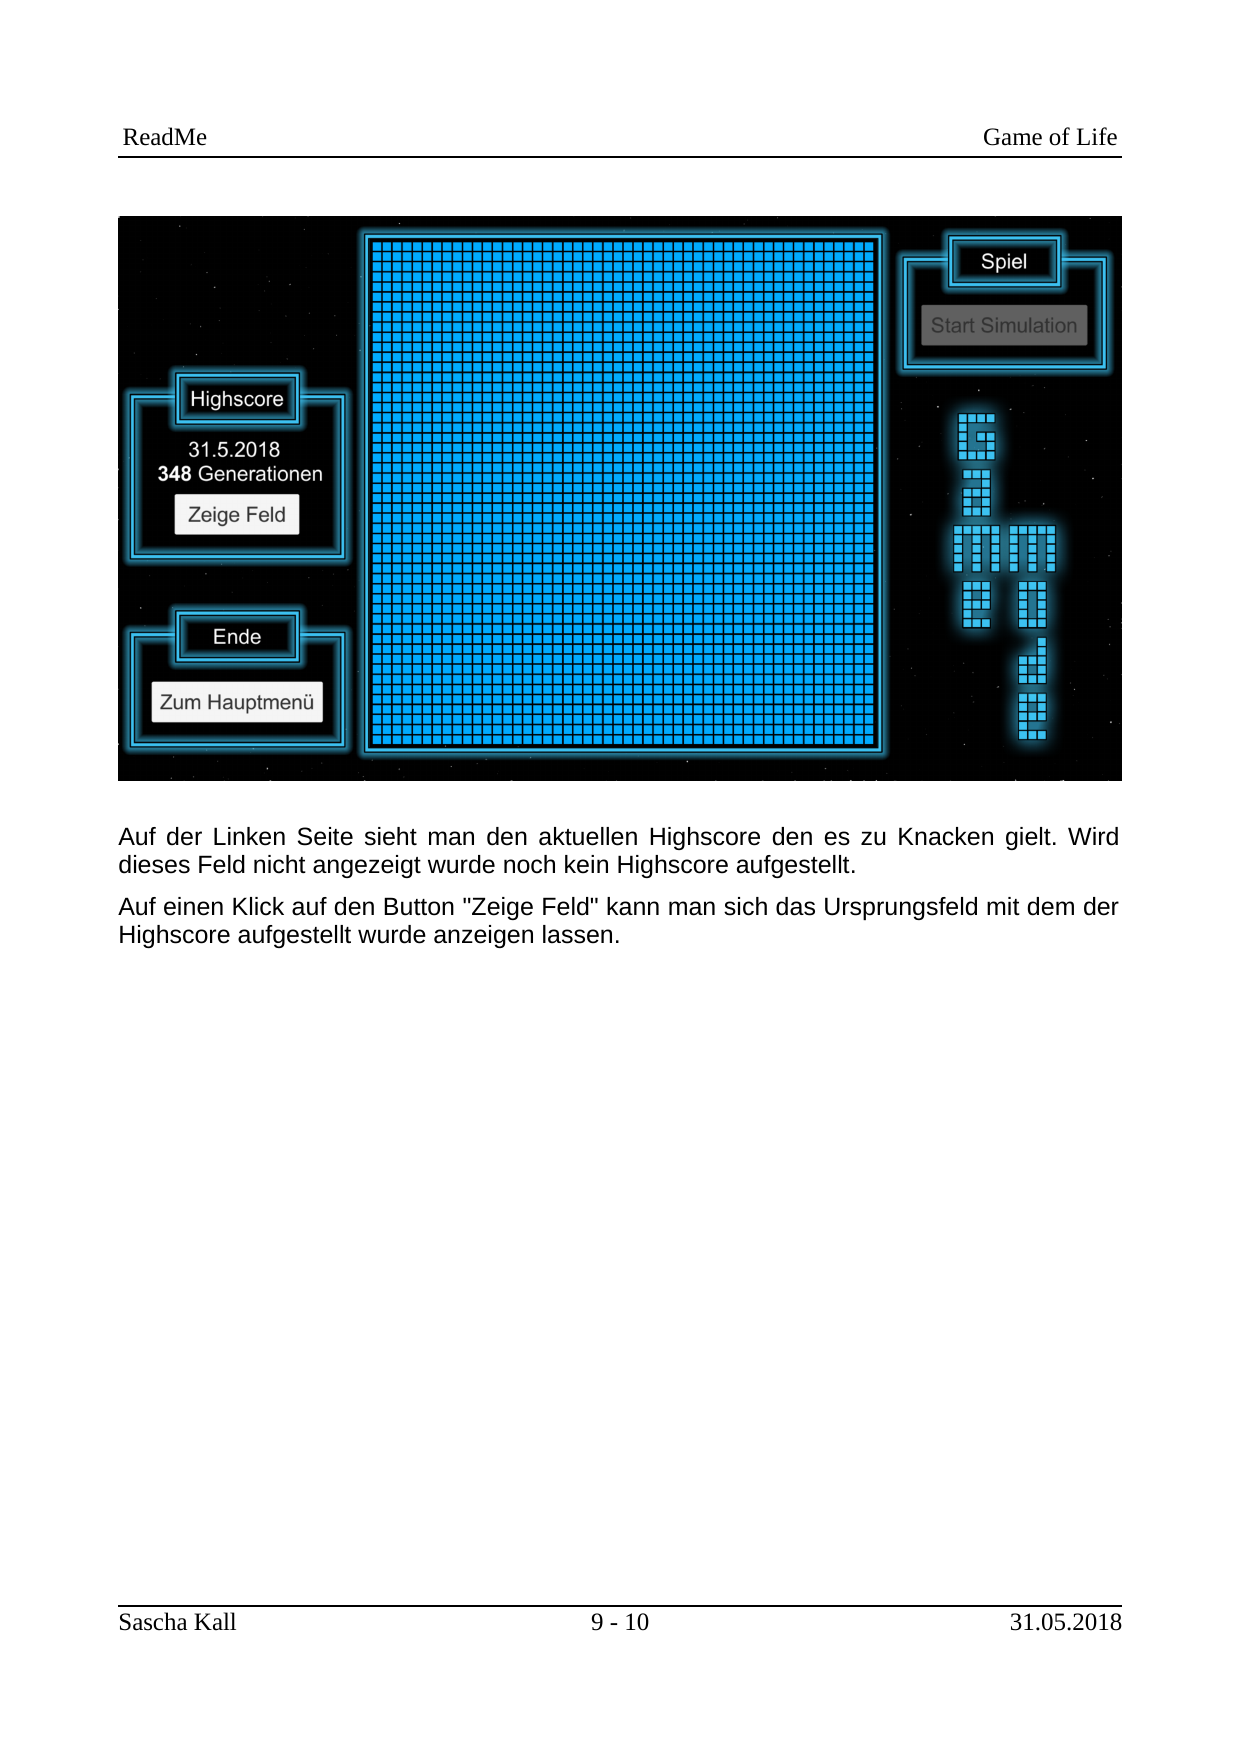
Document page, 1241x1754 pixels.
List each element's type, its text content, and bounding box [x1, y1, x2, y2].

picture [118, 216, 1122, 781]
text Auf einen Klick auf den Button "Zeige Feld" kann man sich das Ursprungsfeld mit dem der Highscore aufgestellt wurde anzeigen lassen. [118, 892, 1122, 949]
text Auf der Linken Seite sieht man den aktuellen Highscore den es zu Knacken gielt. Wird dieses Feld nicht angezeigt wurde noch kein Highscore aufgestellt. [118, 822, 1122, 879]
